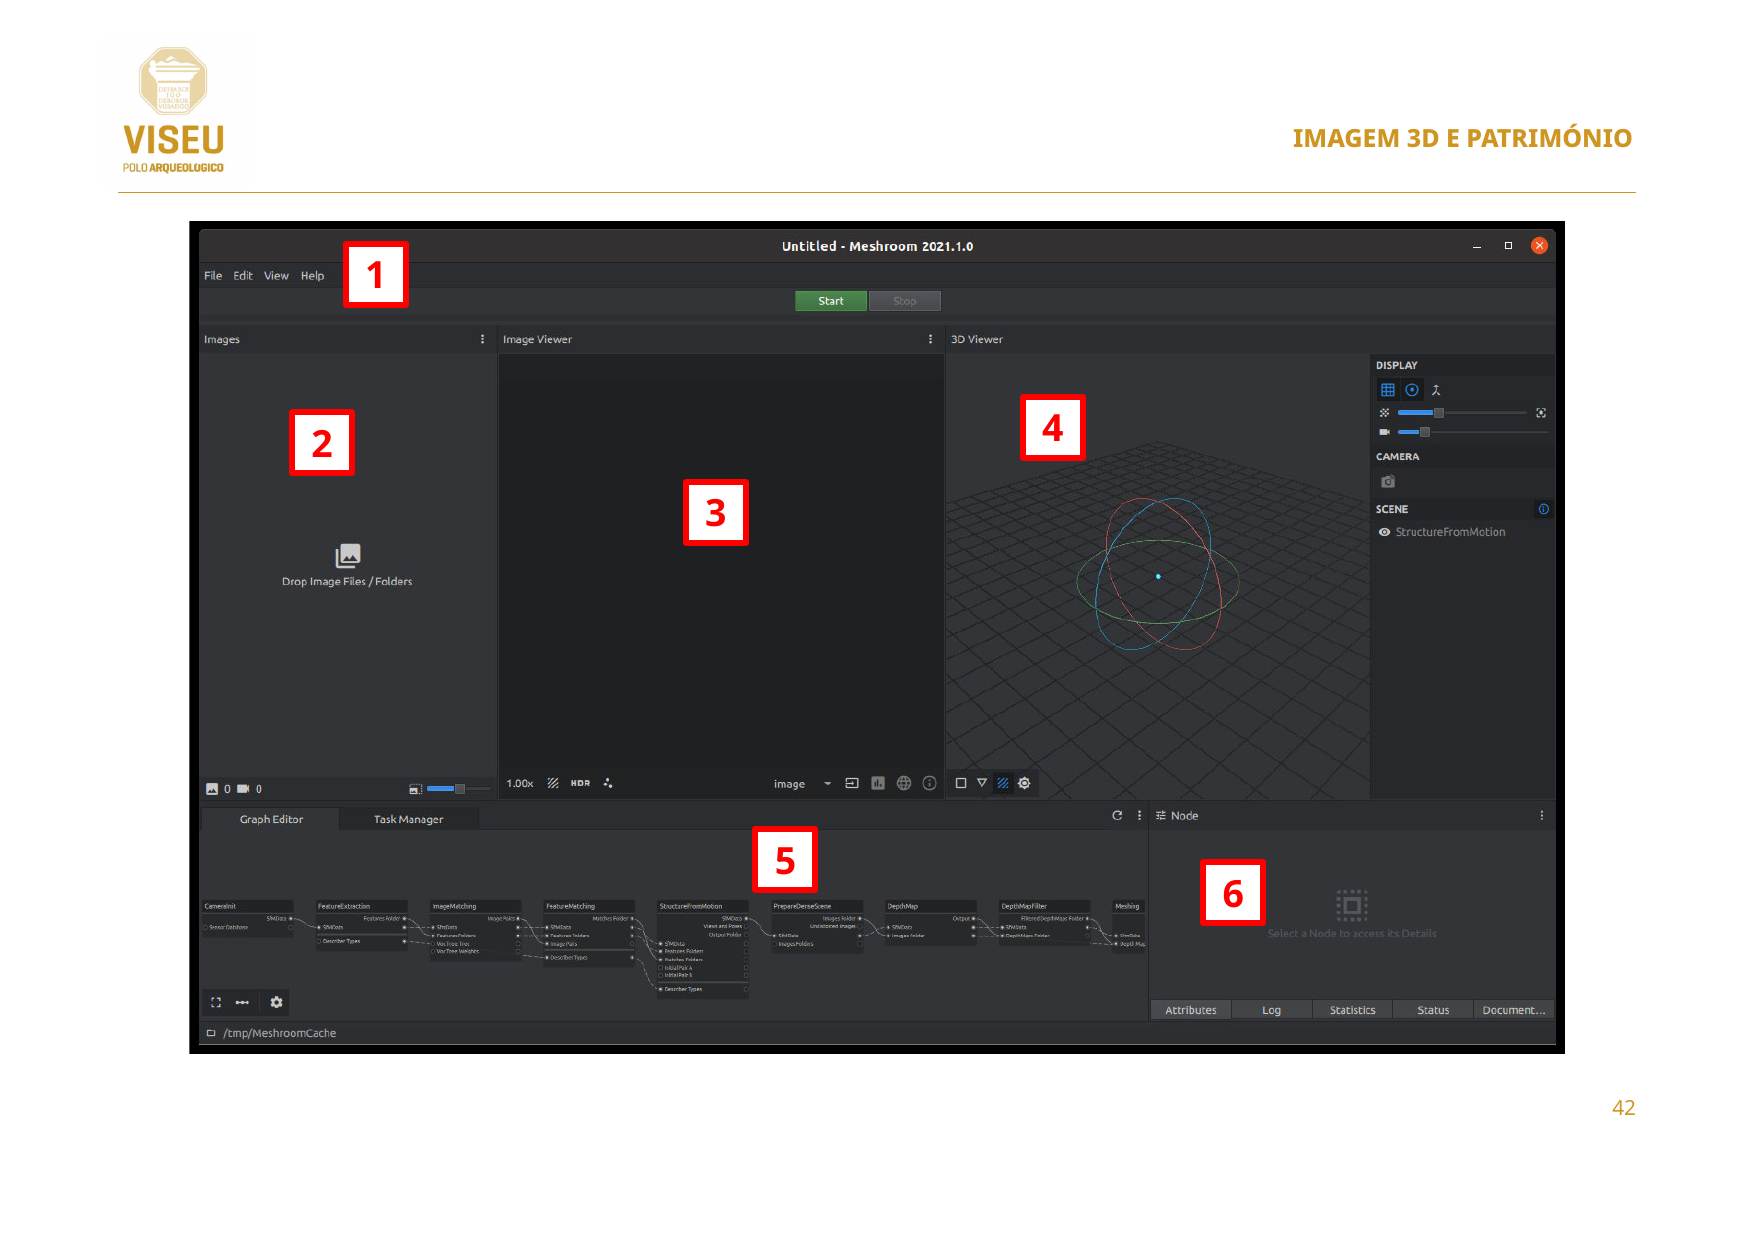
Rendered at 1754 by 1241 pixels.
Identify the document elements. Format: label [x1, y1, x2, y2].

picture [189, 221, 1565, 1054]
